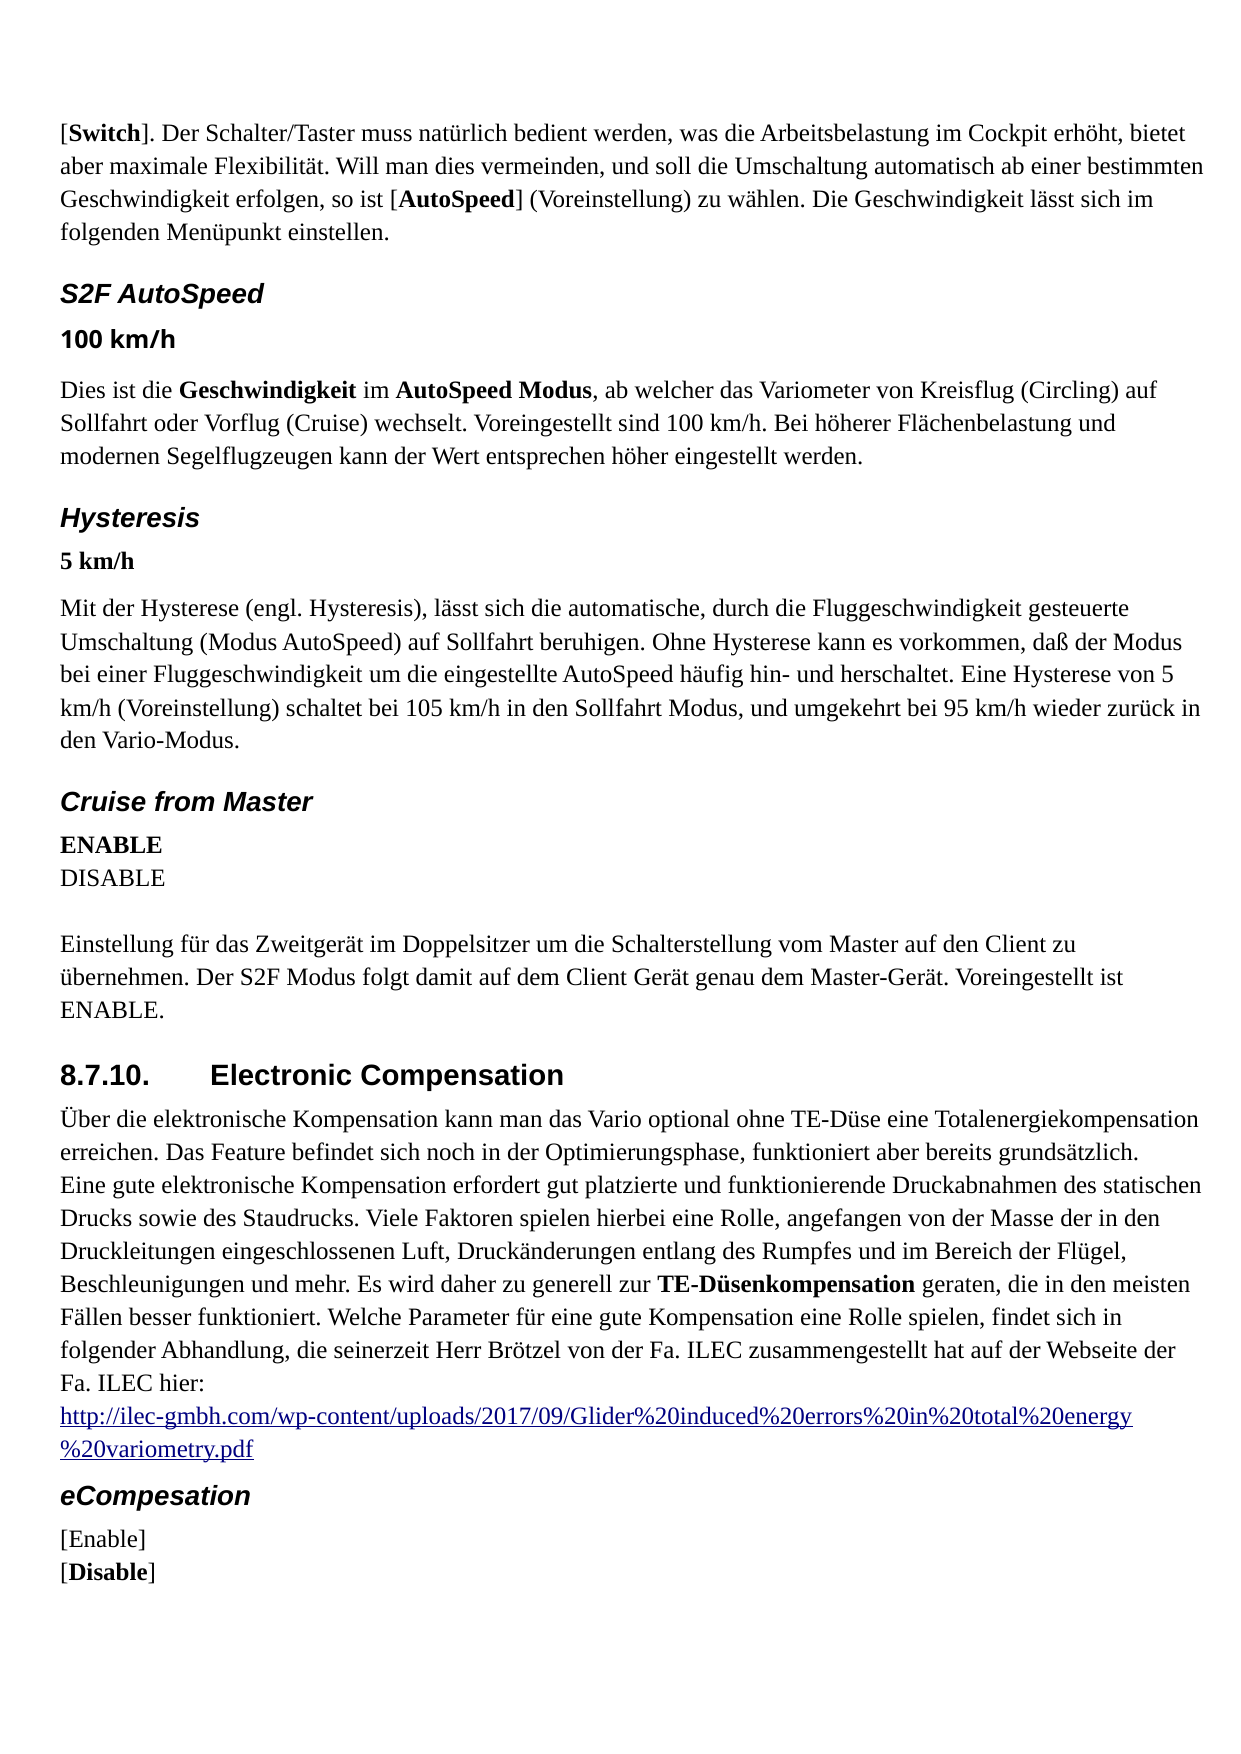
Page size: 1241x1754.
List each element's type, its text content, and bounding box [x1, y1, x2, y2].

text [Disable] [60, 1557, 1207, 1586]
text [Enable] [60, 1524, 1207, 1552]
text [Switch]. Der Schalter/Taster muss natürlich bedient werden, was die Arbeitsbelastung im Cockpit erhöht, bietet aber maximale Flexibilität. Will man dies vermeinden, und soll die Umschaltung automatisch ab einer bestimmten Geschwindigkeit erfolgen, so ist [AutoSpeed] (Voreinstellung) zu wählen. Die Geschwindigkeit lässt sich im folgenden Menüpunkt einstellen. [60, 118, 1207, 246]
text Einstellung für das Zweitgerät im Doppelsitzer um die Schalterstellung vom Master auf den Client zu übernehmen. Der S2F Modus folgt damit auf dem Client Gerät genau dem Master-Gerät. Voreingestellt ist ENABLE. [60, 929, 1207, 1024]
subtitle S2F AutoSpeed [60, 277, 1207, 309]
subtitle Cruise from Master [60, 786, 1207, 818]
subtitle Electronic Compensation [60, 1057, 1207, 1091]
text ENABLE [60, 830, 1207, 859]
text 100 km/h [60, 322, 1207, 356]
subtitle eCompesation [60, 1479, 1207, 1511]
text 5 km/h [60, 546, 1207, 575]
text DISABLE [60, 863, 1207, 892]
text Mit der Hysterese (engl. Hysteresis), lässt sich die automatische, durch die Fluggeschwindigkeit gesteuerte Umschaltung (Modus AutoSpeed) auf Sollfahrt beruhigen. Ohne Hysterese kann es vorkommen, daß der Modus bei einer Fluggeschwindigkeit um die eingestellte AutoSpeed häufig hin- und herschaltet. Eine Hysterese von 5 km/h (Voreinstellung) schaltet bei 105 km/h in den Sollfahrt Modus, und umgekehrt bei 95 km/h wieder zurück in den Vario-Modus. [60, 593, 1207, 754]
text Eine gute elektronische Kompensation erfordert gut platzierte und funktionierende Druckabnahmen des statischen Drucks sowie des Staudrucks. Viele Faktoren spielen hierbei eine Rolle, angefangen von der Masse der in den Druckleitungen eingeschlossenen Luft, Druckänderungen entlang des Rumpfes und im Bereich der Flügel, Beschleunigungen und mehr. Es wird daher zu generell zur TE-Düsenkompensation geraten, die in den meisten Fällen besser funktioniert. Welche Parameter für eine gute Kompensation eine Rolle spielen, findet sich in folgender Abhandlung, die seinerzeit Herr Brötzel von der Fa. ILEC zusammengestellt hat auf der Webseite der Fa. ILEC hier: [60, 1170, 1207, 1397]
subtitle Hysteresis [60, 502, 1207, 533]
text Über die elektronische Kompensation kann man das Vario optional ohne TE-Düse eine Totalenergiekompensation erreichen. Das Feature befindet sich noch in der Optimierungsphase, funktioniert aber bereits grundsätzlich. [60, 1104, 1207, 1165]
text http://ilec-gmbh.com/wp-content/uploads/2017/09/Glider%20induced%20errors%20in%20total%20energy%20variometry.pdf [60, 1401, 1207, 1463]
text Dies ist die Geschwindigkeit im AutoSpeed Modus, ab welcher das Variometer von Kreisflug (Circling) auf Sollfahrt oder Vorflug (Cruise) wechselt. Voreingestellt sind 100 km/h. Bei höherer Flächenbelastung und modernen Segelflugzeugen kann der Wert entsprechen höher eingestellt werden. [60, 375, 1207, 470]
